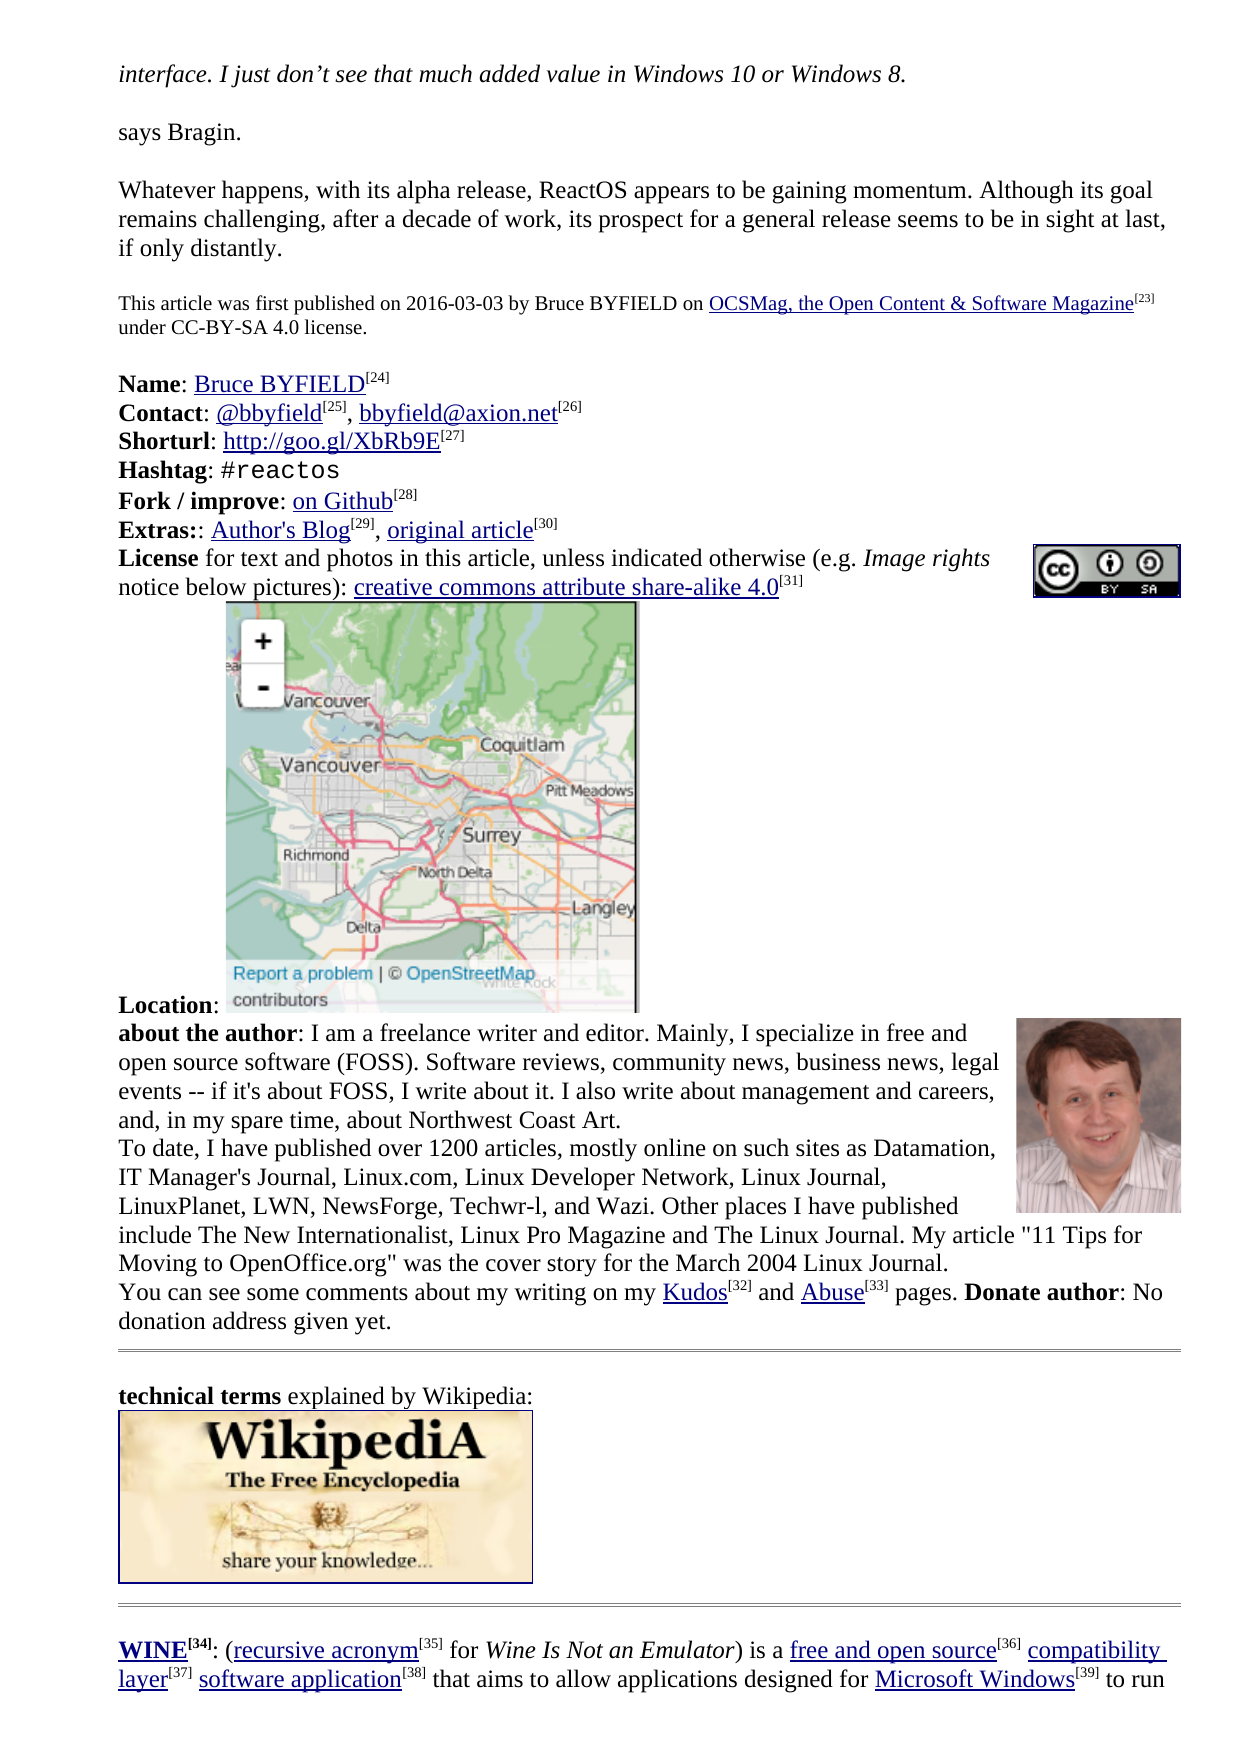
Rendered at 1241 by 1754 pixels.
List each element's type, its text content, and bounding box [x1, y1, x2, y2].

picture [1016, 1018, 1182, 1213]
text technical terms explained by Wikipedia: [118, 1381, 1181, 1589]
text Name: Bruce BYFIELD Contact: @bbyfield, bbyfield@axion.net Shorturl: http://goo.gl/XbRb9E Hashtag: #reactos Fork / improve: on Github Extras:: Author's Blog, original article License for text and photos in this article, unless indicated otherwise (e.g. Image rights notice below pictures): creative commons attribute share-alike 4.0 Location: about the author: I am a freelance writer and editor. Mainly, I specialize in free and open source software (FOSS). Software reviews, community news, business news, legal events -- if it's about FOSS, I write about it. I also write about management and careers, and, in my spare time, about Northwest Coast Art. To date, I have published over 1200 articles, mostly online on such sites as Datamation, IT Manager's Journal, Linux.com, Linux Developer Network, Linux Journal, LinuxPlanet, LWN, NewsForge, Techwr-l, and Wazi. Other places I have published include The New Internationalist, Linux Pro Magazine and The Linux Journal. My article "11 Tips for Moving to OpenOffice.org" was the cover story for the March 2004 Linux Journal. You can see some comments about my writing on my Kudos and Abuse pages. Donate author: No donation address given yet. [118, 369, 1181, 1335]
picture [1034, 545, 1179, 596]
text Whatever happens, with its alpha release, ReactOS appears to be gaining momentum. Although its goal remains challenging, after a decade of work, its prospect for a general release seems to be in sight at last, if only distantly. [118, 176, 1181, 262]
text says Bragin. [118, 117, 1181, 146]
text WINE: (recursive acronym for Wine Is Not an Emulator) is a free and open source compatibility layer software application that aims to allow applications designed for Microsoft Windows to run on Unix-like operating systems. Wine also provides a software library, known as Winelib, against which developers can compile Windows applications to help port them to Unix-like systems. It duplicates functions of Windows by providing alternative implementations of the DLLs that Windows programs call, and a process to substitute for the Windows NT kernel. This method of duplication differs from other methods that might also be considered emulation, where Windows programs run in a virtual machine. Wine is predominantly written using black-box testing reverse-engineering, to avoid copyright issues, The name Wine initially was an abbreviation for Windows emulator. Its meaning later shifted to the recursive acronym, Wine is not an emulator in order to differentiate the software from CPU emulators. While the name sometimes appears in the forms WINE and wine, the project developers have agreed to standardize on the form Wine. Read full wikipedia article... [118, 1635, 1181, 1693]
picture [120, 1411, 532, 1582]
text interface. I just don’t see that much added value in Windows 10 or Windows 8. [118, 59, 1181, 88]
picture [225, 601, 640, 1013]
text This article was first published on 2016-03-03 by Bruce BYFIELD on OCSMag, the Open Content & Software Magazine under CC-BY-SA 4.0 license. [118, 291, 1181, 339]
